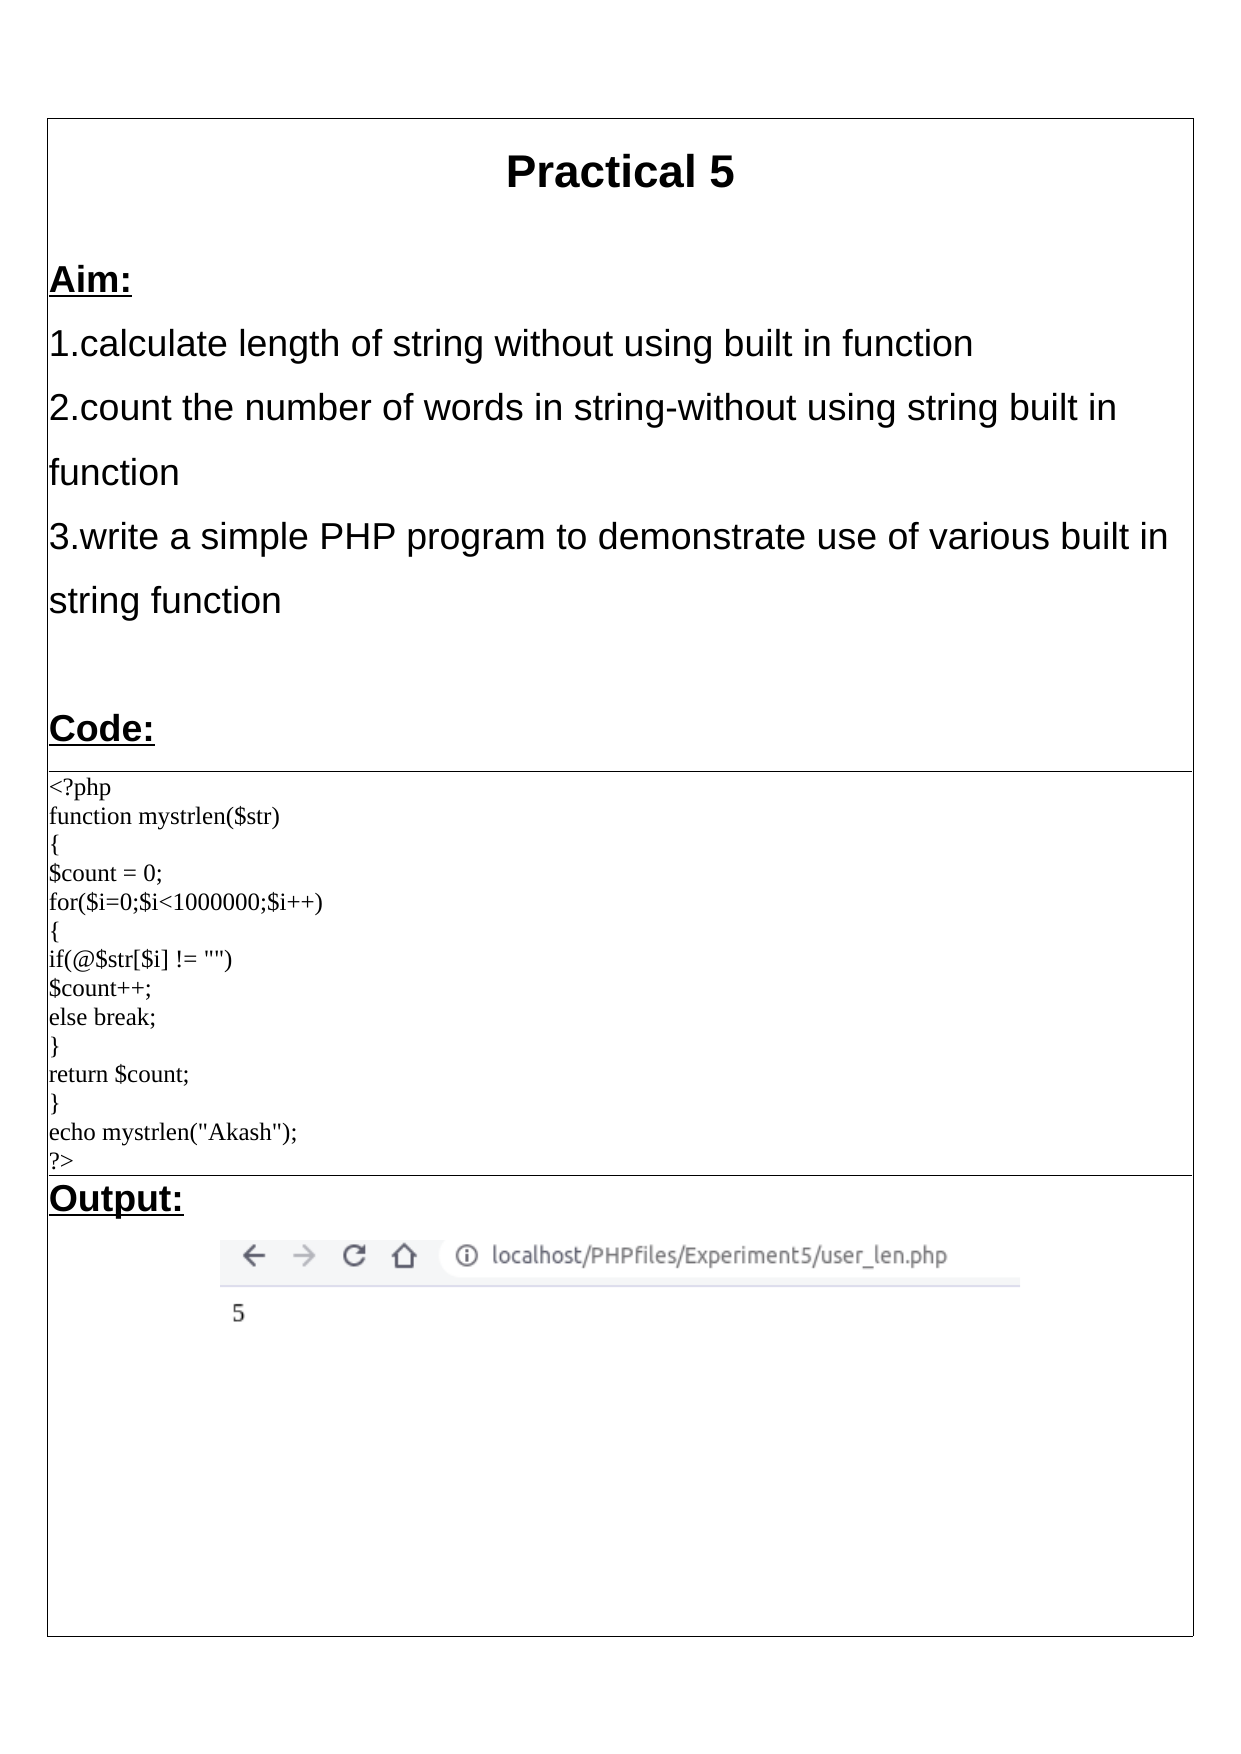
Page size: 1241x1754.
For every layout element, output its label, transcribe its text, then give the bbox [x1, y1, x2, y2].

table_header <?php function mystrlen($str) { $count = 0; for($i=0;$i<1000000;$i++) { if(@$str[$i] != "") $count++; else break; } return $count; } echo mystrlen("Akash"); ?> [49, 772, 1192, 1174]
text Output: [48, 1176, 1192, 1219]
text Aim: [48, 257, 1192, 300]
text Code: [48, 706, 1192, 749]
text string function [48, 578, 1192, 621]
text 1.calculate length of string without using built in function [48, 321, 1192, 364]
text function [48, 450, 1192, 493]
picture [220, 1240, 1020, 1372]
text 3.write a simple PHP program to demonstrate use of various built in [48, 514, 1192, 557]
subtitle Practical 5 [48, 144, 1192, 197]
text 2.count the number of words in string-without using string built in [48, 386, 1192, 429]
